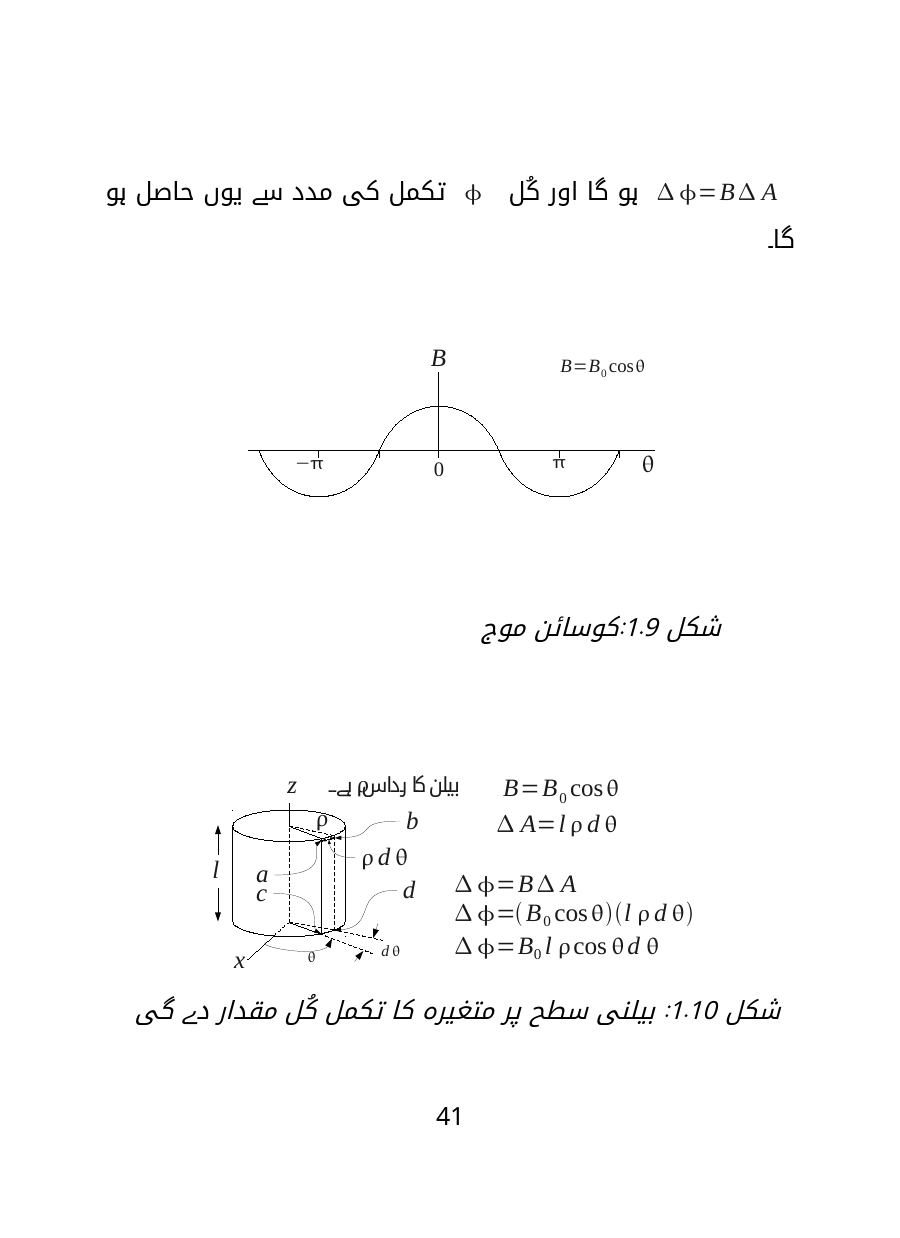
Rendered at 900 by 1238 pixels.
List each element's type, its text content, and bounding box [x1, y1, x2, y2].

text شکل 1.9:کوسائن موج [179, 288, 721, 652]
text ہم بیلنی سطح جسے سے واضح کیا گیا ہے لیتے ہیں۔یہاں قوسِ صغیرہ ہے جس کی لمبائی ہے جہاں ایک نہایت چھوٹا زاویہ ہے۔اس طرح اس سطح کا رقبہ ہے۔چونکہ اس سطح پر محوری لمبائی کی جانب تبدیل نہیں ہو رہا اس لئے اس سطح پر ہو گا اور کُل تکمل کی مدد سے یوں حاصل ہو گا۔ [105, 168, 795, 263]
text شکل 1.10: بیلنی سطح پر متغیرہ کا تکمل کُل مقدار دے گی [120, 711, 780, 1034]
